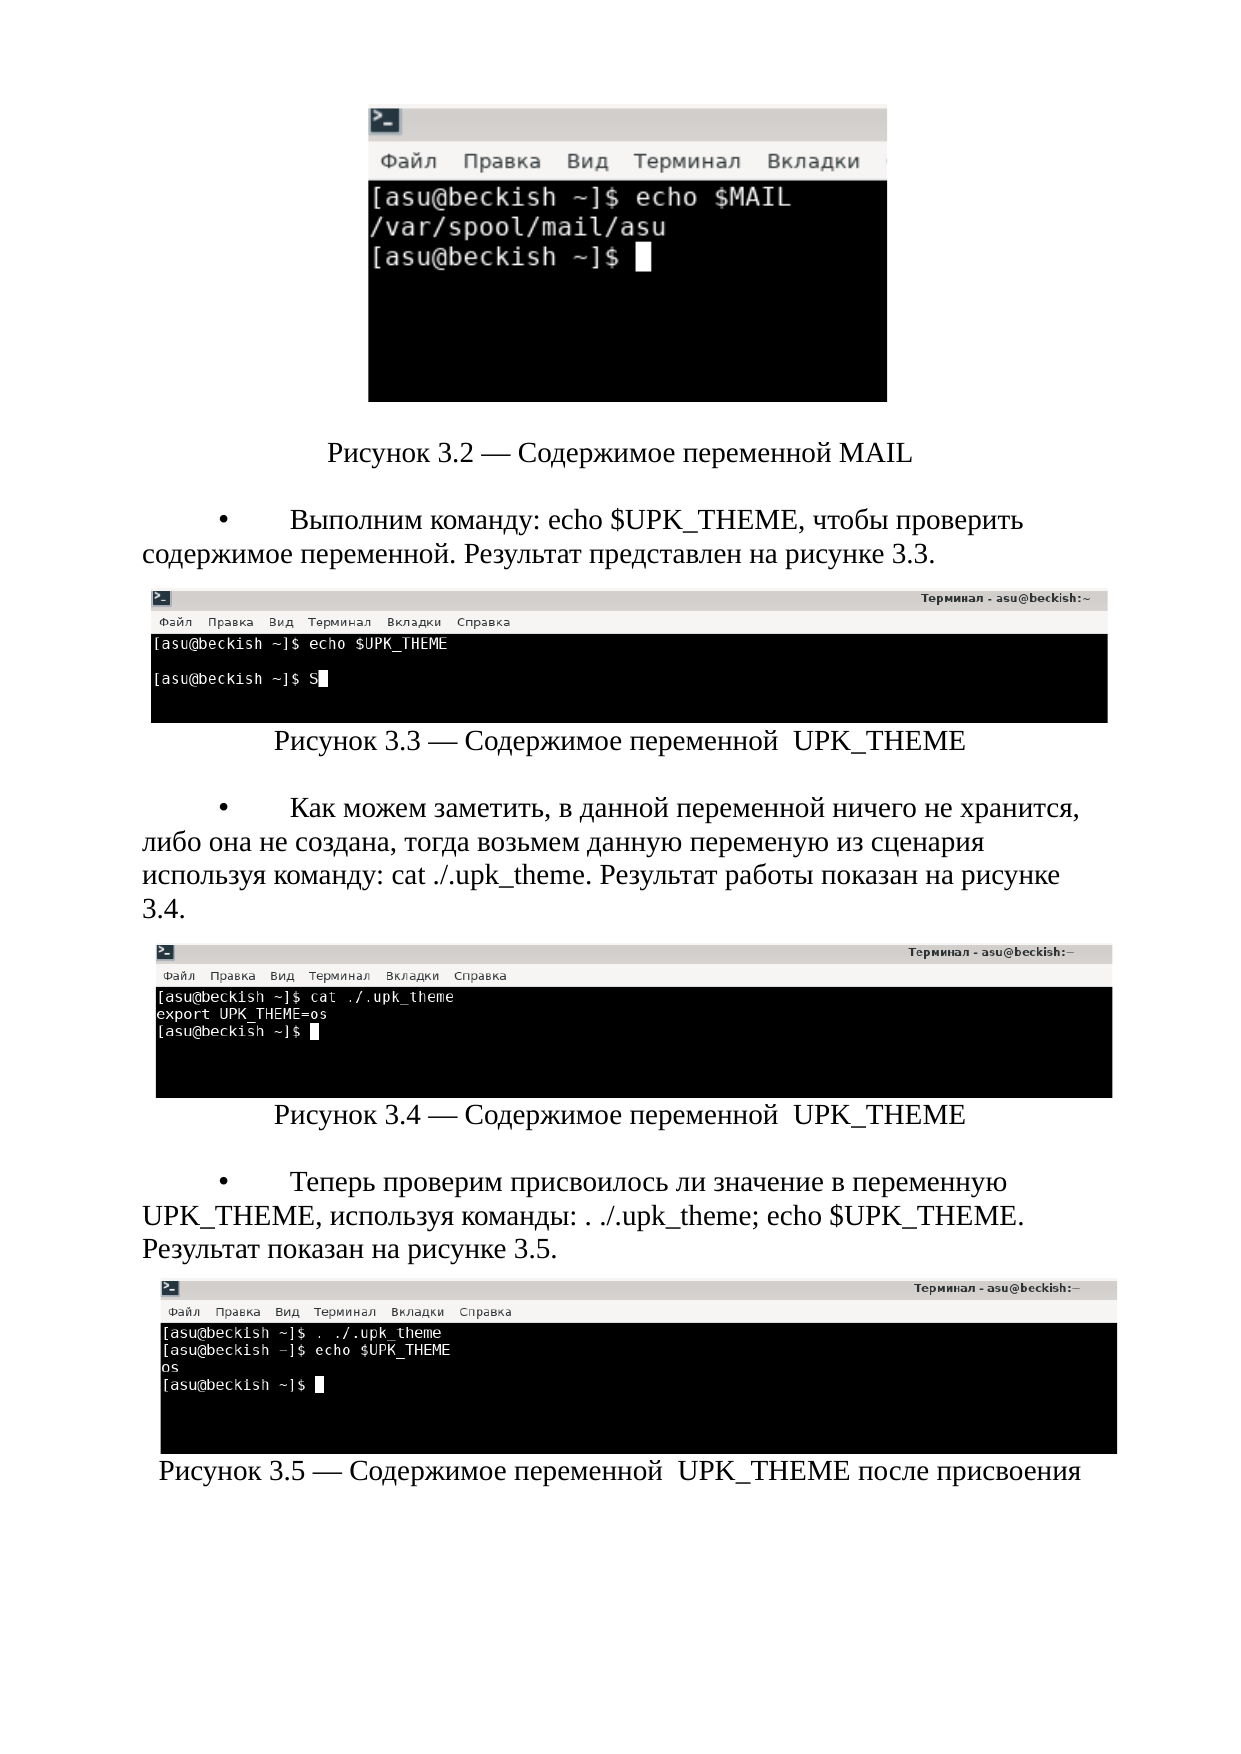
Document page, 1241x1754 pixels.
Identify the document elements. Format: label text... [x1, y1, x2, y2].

list Как можем заметить, в данной переменной ничего не хранится, либо она не создана, тогда возьмем данную переменую из сценария используя команду: cat ./.upk_theme. Результат работы показан на рисунке 3.4. [142, 790, 1098, 924]
list Рисунок 3.2 — Содержимое переменной MAIL [142, 435, 1098, 469]
list Выполним команду: echo $UPK_THEME, чтобы проверить содержимое переменной. Результат представлен на рисунке 3.3. [142, 502, 1098, 569]
picture [160, 1278, 1118, 1454]
list Теперь проверим присвоилось ли значение в переменную UPK_THEME, используя команды: . ./.upk_theme; echo $UPK_THEME. [142, 1164, 1098, 1231]
list Рисунок 3.3 — Содержимое переменной UPK_THEME [142, 569, 1098, 756]
picture [155, 943, 1113, 1098]
picture [151, 588, 1108, 723]
list Рисунок 3.5 — Содержимое переменной UPK_THEME после присвоения [142, 1265, 1098, 1487]
list Результат показан на рисунке 3.5. [142, 1231, 1098, 1265]
picture [368, 104, 888, 402]
list Рисунок 3.4 — Содержимое переменной UPK_THEME [142, 924, 1098, 1131]
